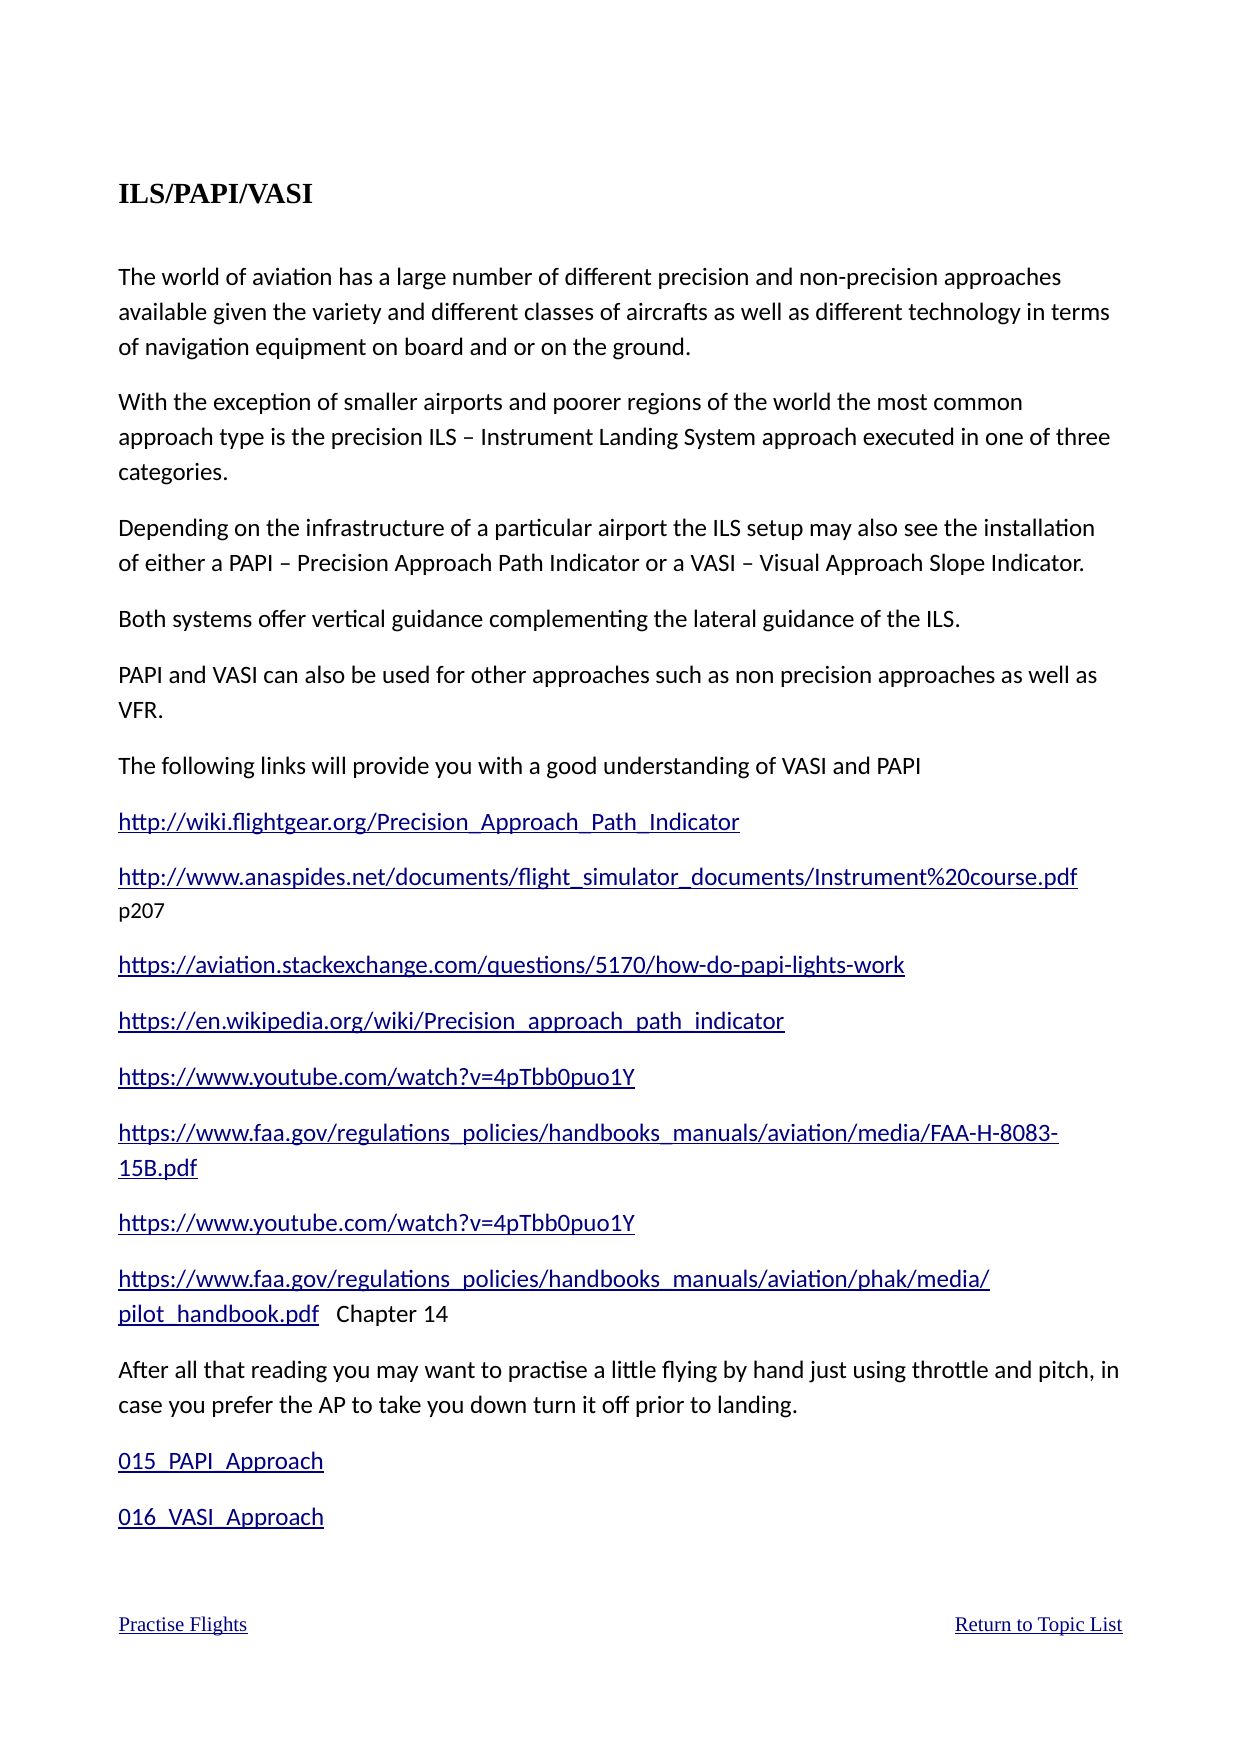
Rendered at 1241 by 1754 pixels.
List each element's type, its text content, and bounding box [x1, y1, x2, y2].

text Both systems offer vertical guidance complementing the lateral guidance of the ILS. [118, 603, 1122, 634]
text https://www.faa.gov/regulations_policies/handbooks_manuals/aviation/media/FAA-H-8083-15B.pdf [118, 1117, 1122, 1182]
text The world of aviation has a large number of different precision and non-precision approaches available given the variety and different classes of aircrafts as well as different technology in terms of navigation equipment on board and or on the ground. [118, 261, 1122, 361]
text https://aviation.stackexchange.com/questions/5170/how-do-papi-lights-work [118, 949, 1122, 980]
text With the exception of smaller airports and poorer regions of the world the most common approach type is the precision ILS – Instrument Landing System approach executed in one of three categories. [118, 387, 1122, 487]
text https://www.faa.gov/regulations_policies/handbooks_manuals/aviation/phak/media/pilot_handbook.pdf Chapter 14 [118, 1263, 1122, 1329]
text http://wiki.flightgear.org/Precision_Approach_Path_Indicator [118, 806, 1122, 836]
text After all that reading you may want to practise a little flying by hand just using throttle and pitch, in case you prefer the AP to take you down turn it off prior to landing. [118, 1354, 1122, 1420]
text https://en.wikipedia.org/wiki/Precision_approach_path_indicator [118, 1005, 1122, 1036]
text Depending on the infrastructure of a particular airport the ILS setup may also see the installation of either a PAPI – Precision Approach Path Indicator or a VASI – Visual Approach Slope Indicator. [118, 512, 1122, 578]
text PAPI and VASI can also be used for other approaches such as non precision approaches as well as VFR. [118, 659, 1122, 724]
text 015_PAPI_Approach [118, 1445, 1122, 1476]
text ILS/PAPI/VASI [118, 176, 1122, 210]
text http://www.anaspides.net/documents/flight_simulator_documents/Instrument%20course.pdf p207 [118, 862, 1122, 924]
text 016_VASI_Approach [118, 1501, 1122, 1531]
text https://www.youtube.com/watch?v=4pTbb0puo1Y [118, 1208, 1122, 1238]
text https://www.youtube.com/watch?v=4pTbb0puo1Y [118, 1061, 1122, 1091]
text The following links will provide you with a good understanding of VASI and PAPI [118, 750, 1122, 780]
